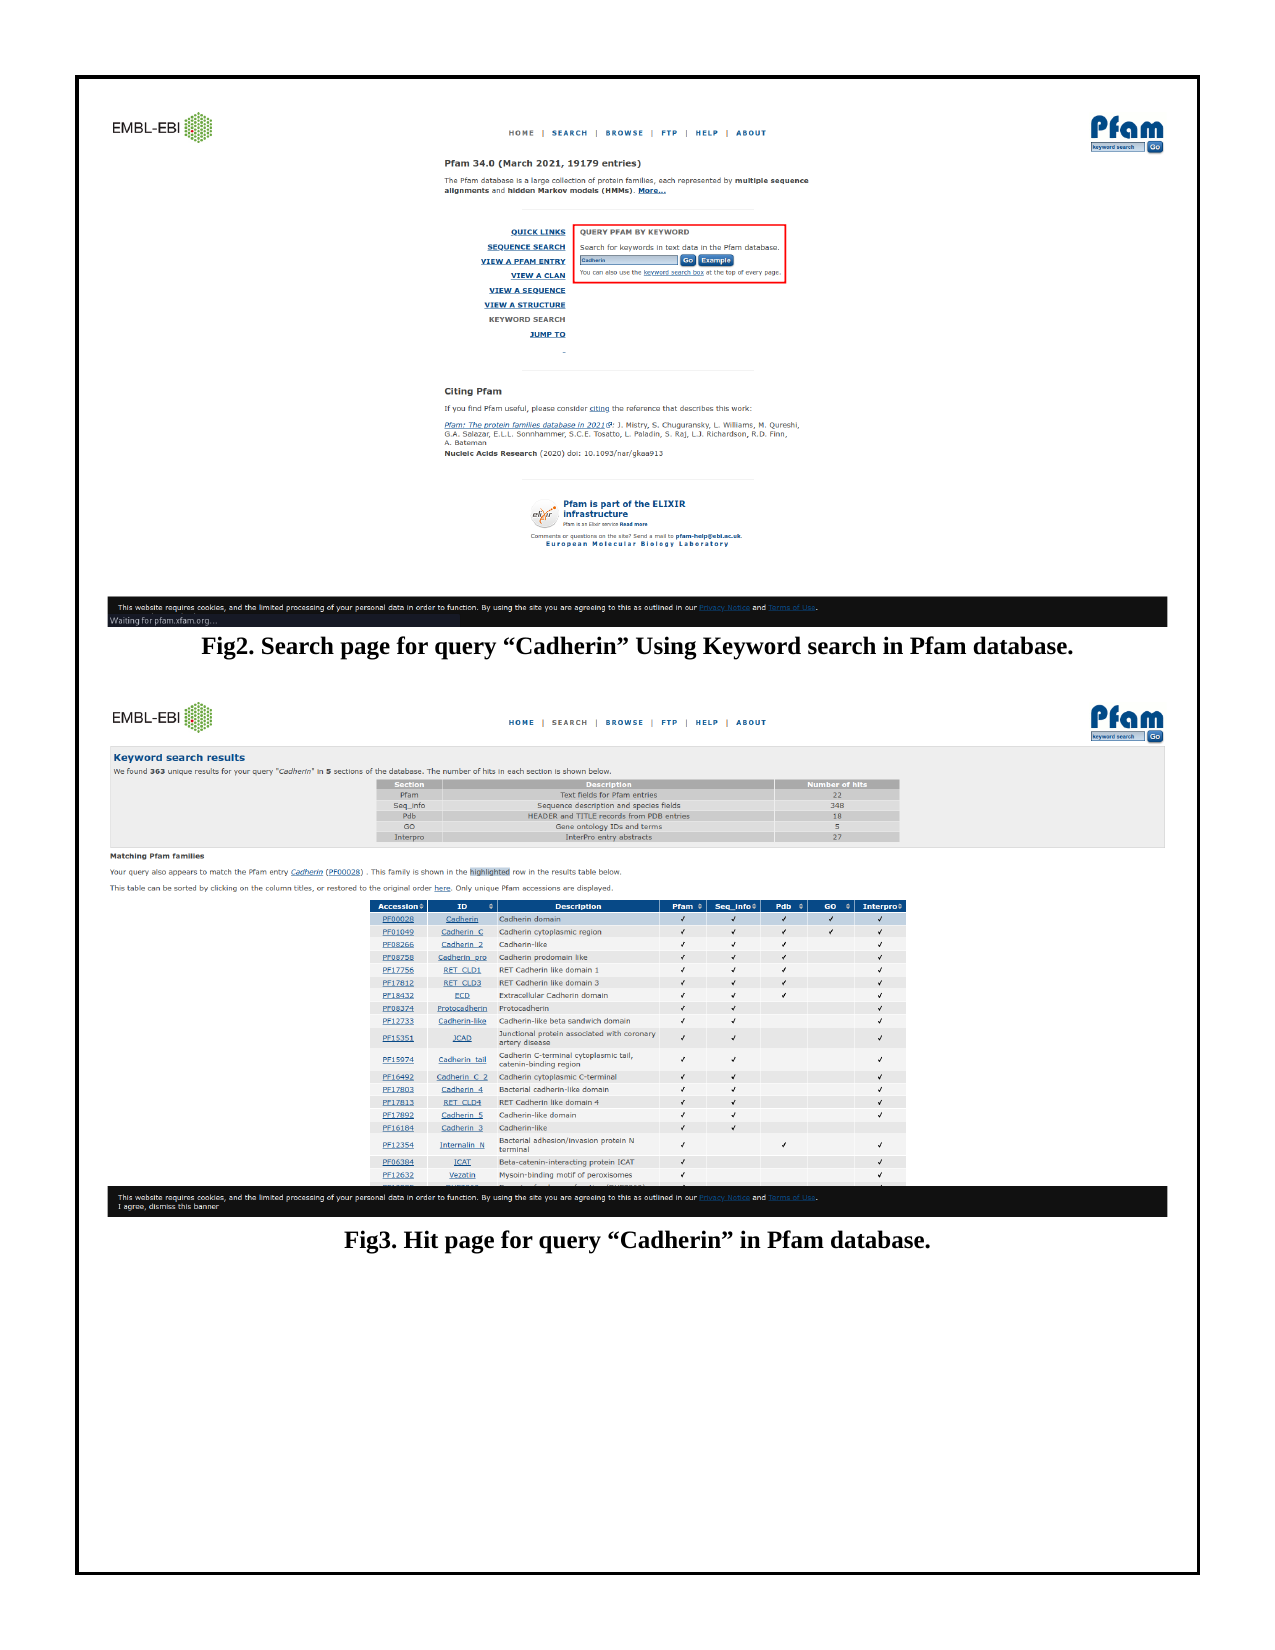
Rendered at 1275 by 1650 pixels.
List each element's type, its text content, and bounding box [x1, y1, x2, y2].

picture [107, 107, 1168, 627]
text Fig3. Hit page for query “Cadherin” in Pfam database. [108, 1217, 1167, 1254]
text Fig2. Search page for query “Cadherin” Using Keyword search in Pfam database. [108, 627, 1167, 659]
picture [107, 696, 1168, 1217]
